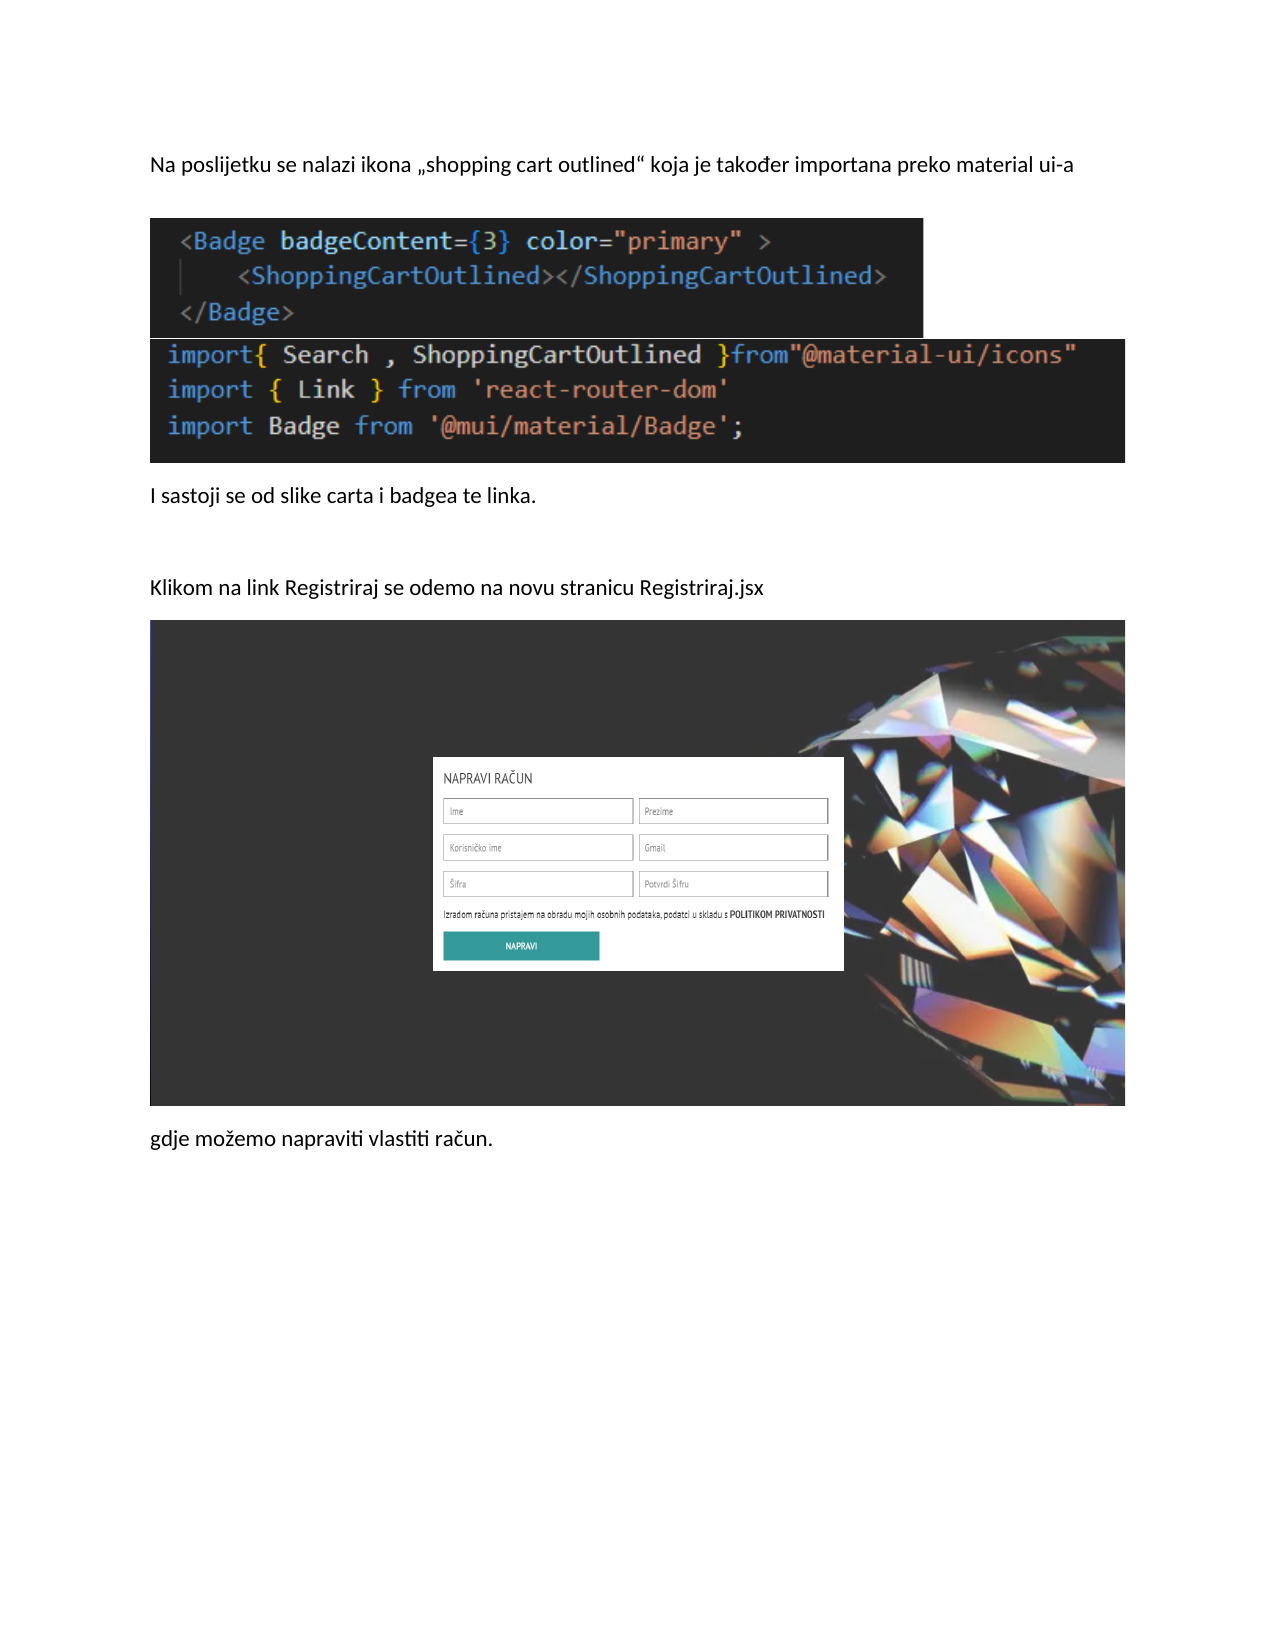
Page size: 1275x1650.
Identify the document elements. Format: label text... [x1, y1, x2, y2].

text Na poslijetku se nalazi ikona „shopping cart outlined“ koja je također importana preko material ui-a [150, 150, 1125, 178]
text gdje možemo napraviti vlastiti račun. [150, 1124, 1125, 1152]
text I sastoji se od slike carta i badgea te linka. [150, 481, 1125, 509]
text Klikom na link Registriraj se odemo na novu stranicu Registriraj.jsx [150, 573, 1125, 602]
